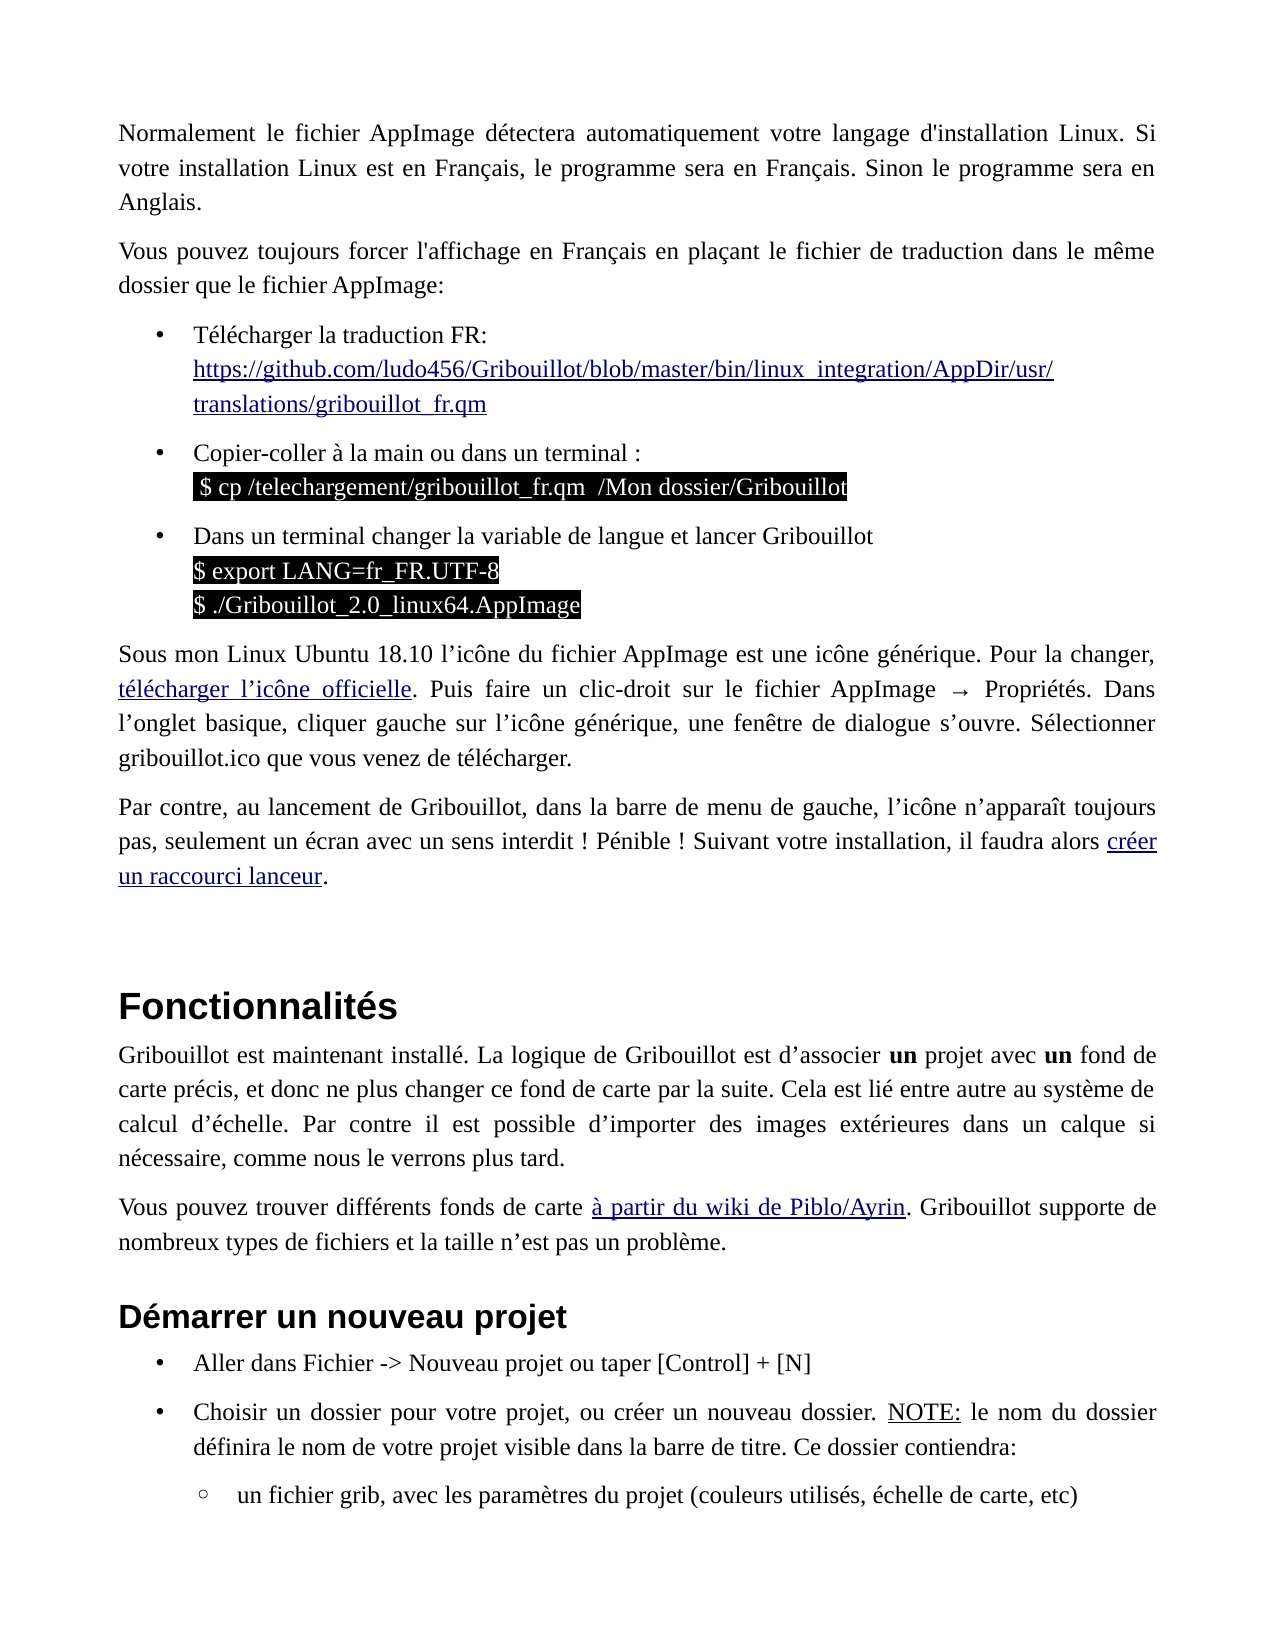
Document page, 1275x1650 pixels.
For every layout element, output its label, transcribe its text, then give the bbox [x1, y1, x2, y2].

text Normalement le fichier AppImage détectera automatiquement votre langage d'installation Linux. Si votre installation Linux est en Français, le programme sera en Français. Sinon le programme sera en Anglais. [118, 118, 1157, 216]
list Télécharger la traduction FR: https://github.com/ludo456/Gribouillot/blob/master/bin/linux_integration/AppDir/usr/translations/gribouillot_fr.qm [156, 320, 1157, 417]
text Gribouillot est maintenant installé. La logique de Gribouillot est d’associer un projet avec un fond de carte précis, et donc ne plus changer ce fond de carte par la suite. Cela est lié entre autre au système de calcul d’échelle. Par contre il est possible d’importer des images extérieures dans un calque si nécessaire, comme nous le verrons plus tard. [118, 1040, 1157, 1172]
text Vous pouvez trouver différents fonds de carte à partir du wiki de Piblo/Ayrin. Gribouillot supporte de nombreux types de fichiers et la taille n’est pas un problème. [118, 1192, 1157, 1256]
subtitle Démarrer un nouveau projet [118, 1297, 1157, 1336]
text Par contre, au lancement de Gribouillot, dans la barre de menu de gauche, l’icône n’apparaît toujours pas, seulement un écran avec un sens interdit ! Pénible ! Suivant votre installation, il faudra alors créer un raccourci lanceur. [118, 792, 1157, 889]
list un fichier grib, avec les paramètres du projet (couleurs utilisés, échelle de carte, etc) [193, 1481, 1157, 1509]
subtitle Fonctionnalités [118, 984, 1157, 1027]
text Vous pouvez toujours forcer l'affichage en Français en plaçant le fichier de traduction dans le même dossier que le fichier AppImage: [118, 236, 1157, 299]
list Copier-coller à la main ou dans un terminal : $ cp /telechargement/gribouillot_fr.qm /Mon dossier/Gribouillot [156, 438, 1157, 501]
list Choisir un dossier pour votre projet, ou créer un nouveau dossier. NOTE: le nom du dossier définira le nom de votre projet visible dans la barre de titre. Ce dossier contiendra: [156, 1397, 1157, 1460]
list Dans un terminal changer la variable de langue et lancer Gribouillot $ export LANG=fr_FR.UTF-8 $ ./Gribouillot_2.0_linux64.AppImage [156, 521, 1157, 619]
text Sous mon Linux Ubuntu 18.10 l’icône du fichier AppImage est une icône générique. Pour la changer, télécharger l’icône officielle. Puis faire un clic-droit sur le fichier AppImage → Propriétés. Dans l’onglet basique, cliquer gauche sur l’icône générique, une fenêtre de dialogue s’ouvre. Sélectionner gribouillot.ico que vous venez de télécharger. [118, 639, 1157, 771]
list Aller dans Fichier -> Nouveau projet ou taper [Control] + [N] [156, 1348, 1157, 1377]
